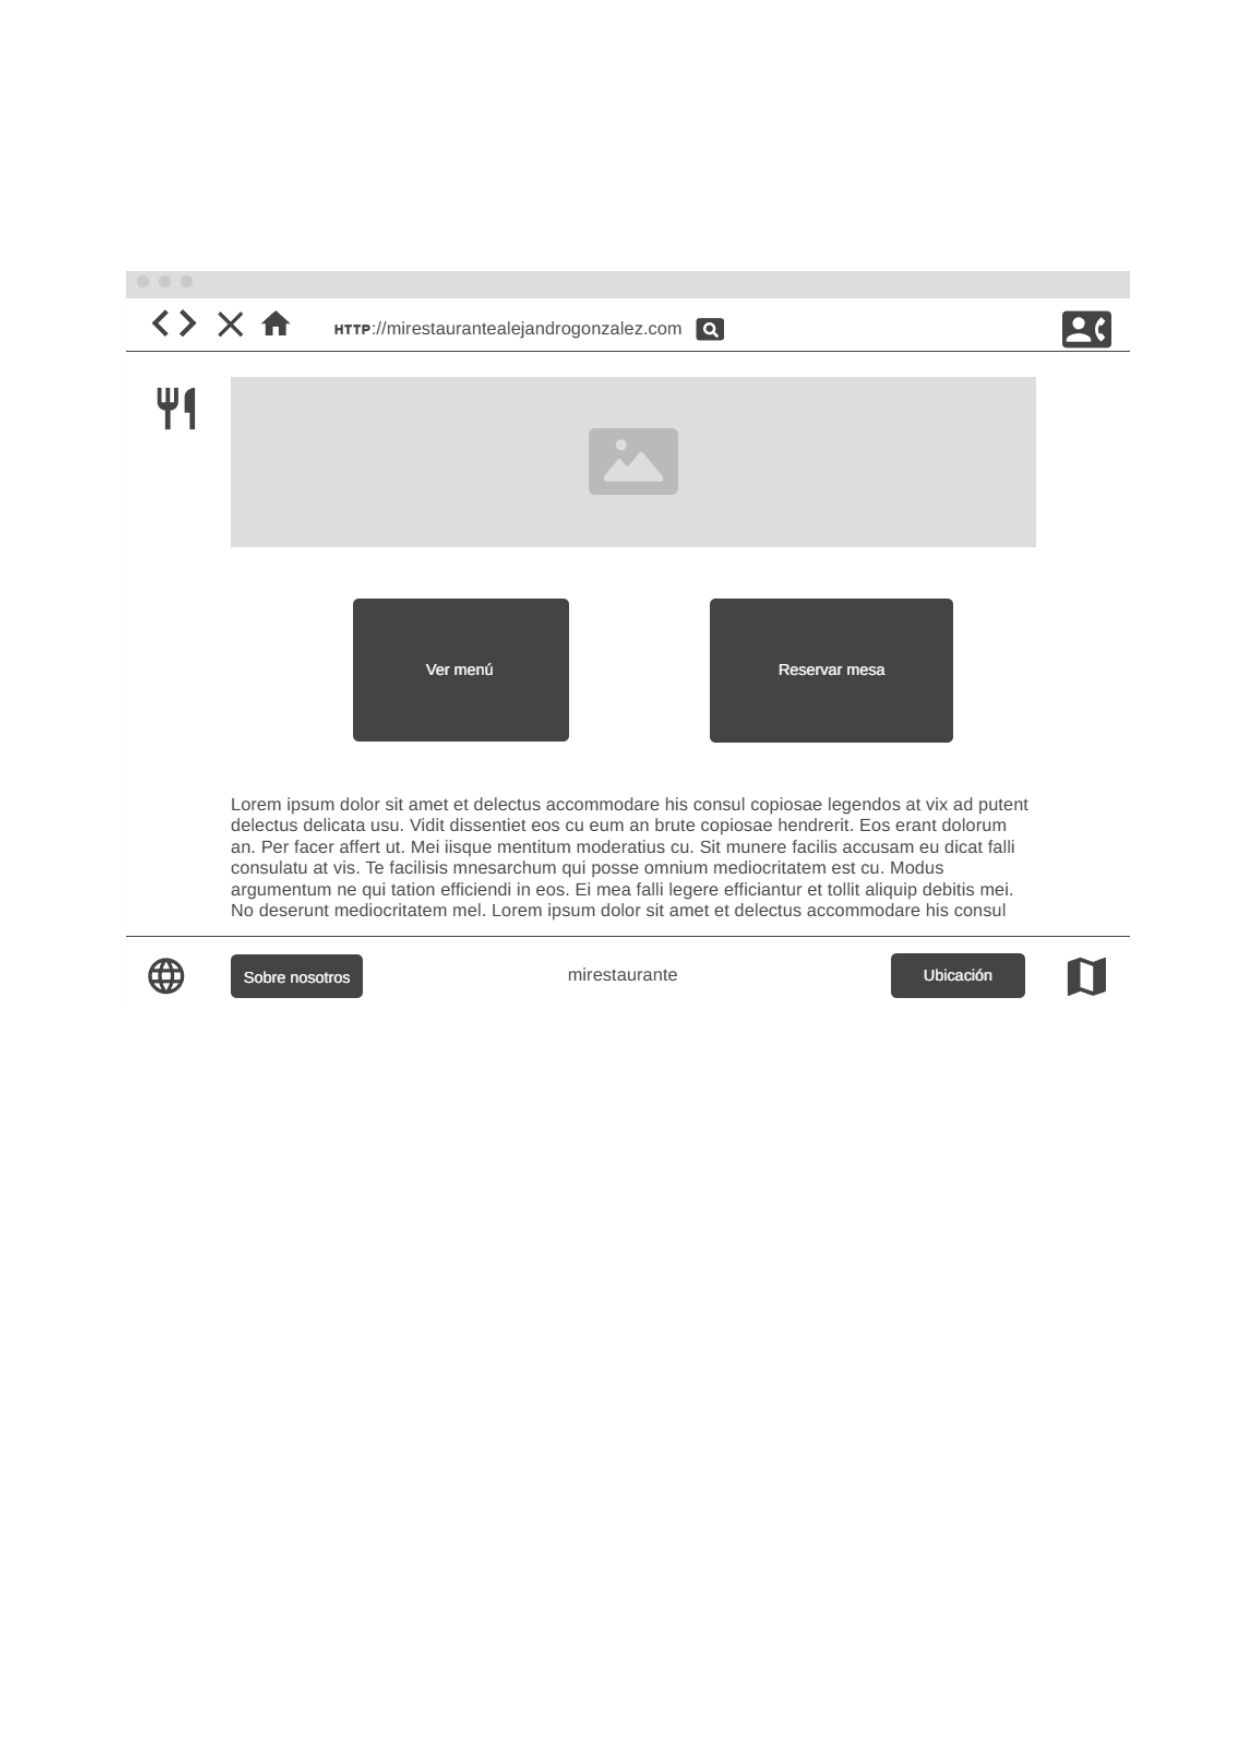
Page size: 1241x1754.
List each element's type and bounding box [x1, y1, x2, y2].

picture [126, 271, 1130, 1009]
